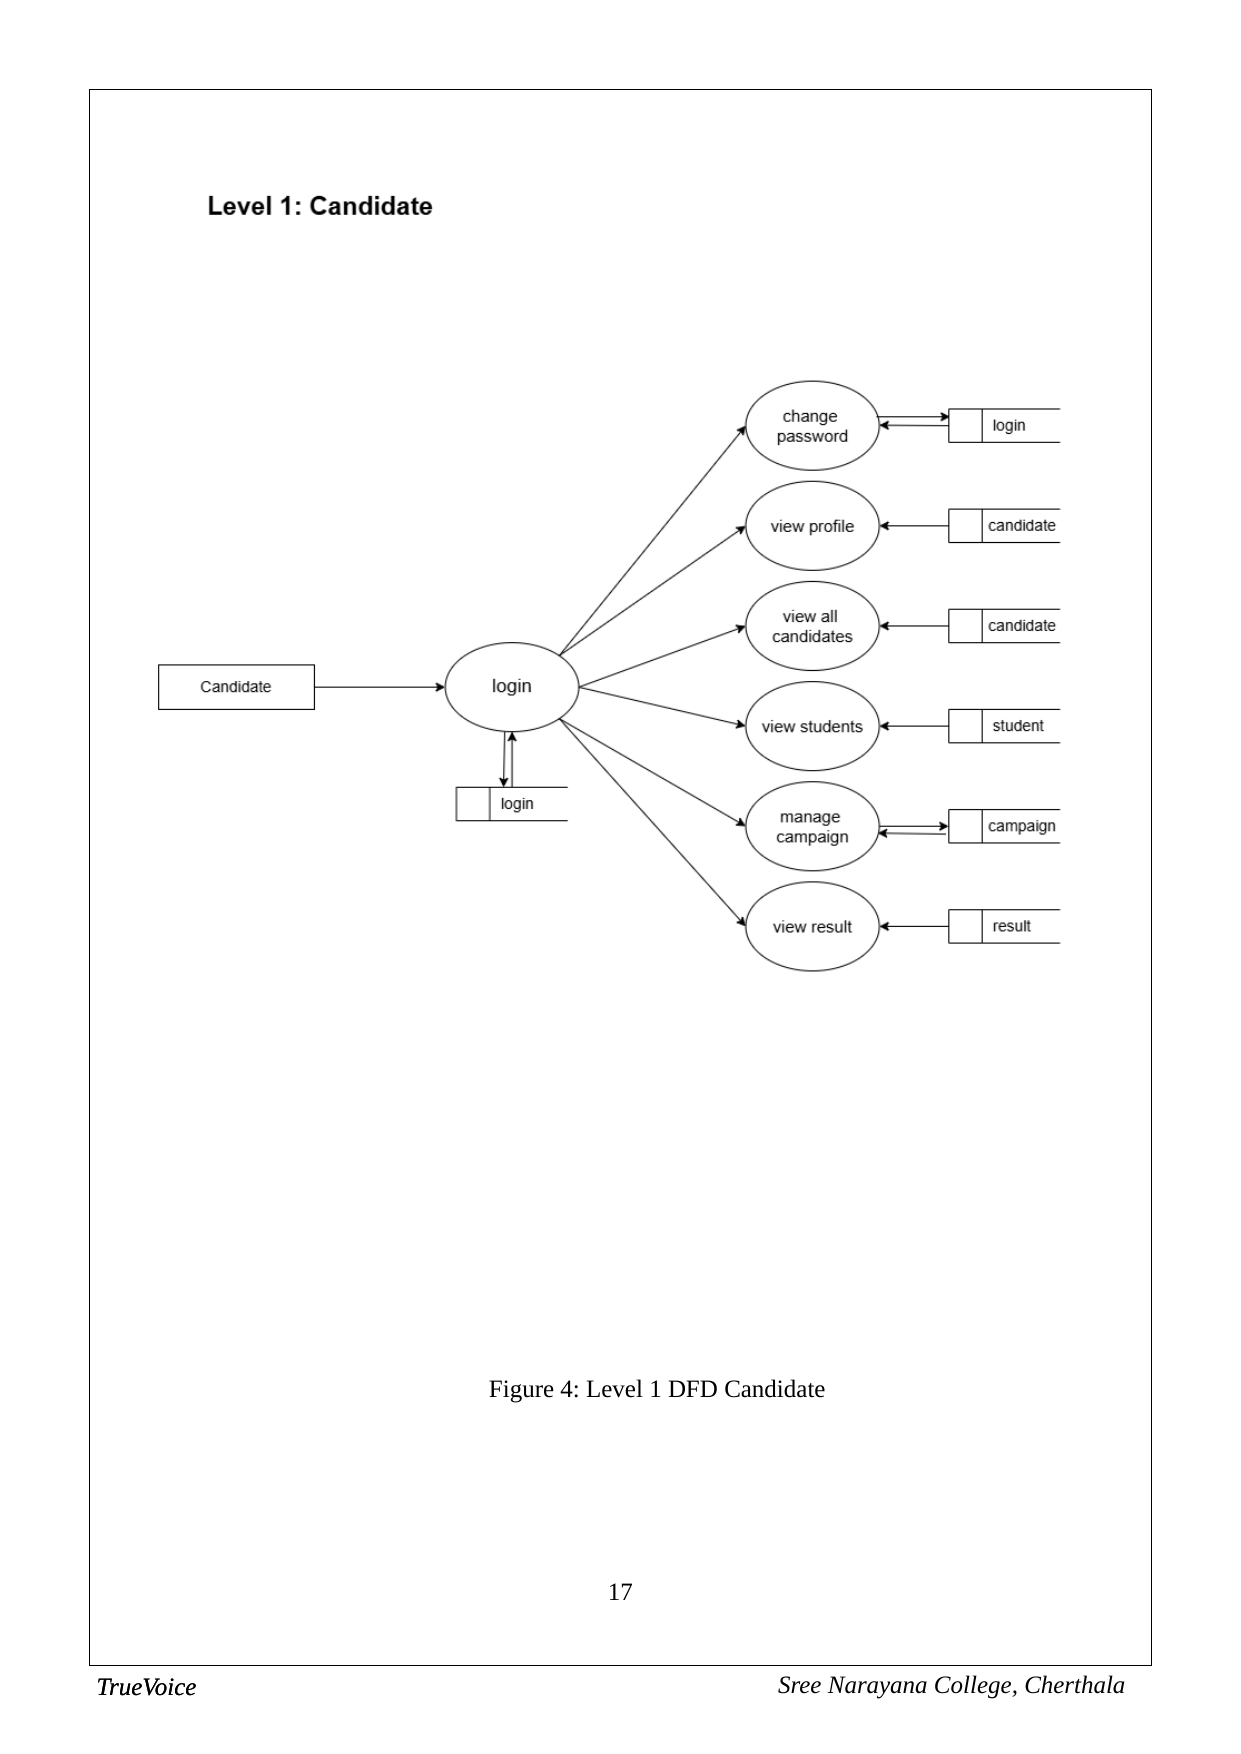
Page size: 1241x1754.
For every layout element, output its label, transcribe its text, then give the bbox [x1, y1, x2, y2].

picture [147, 147, 1093, 1371]
text Figure 4: Level 1 DFD Candidate [222, 1371, 1092, 1403]
